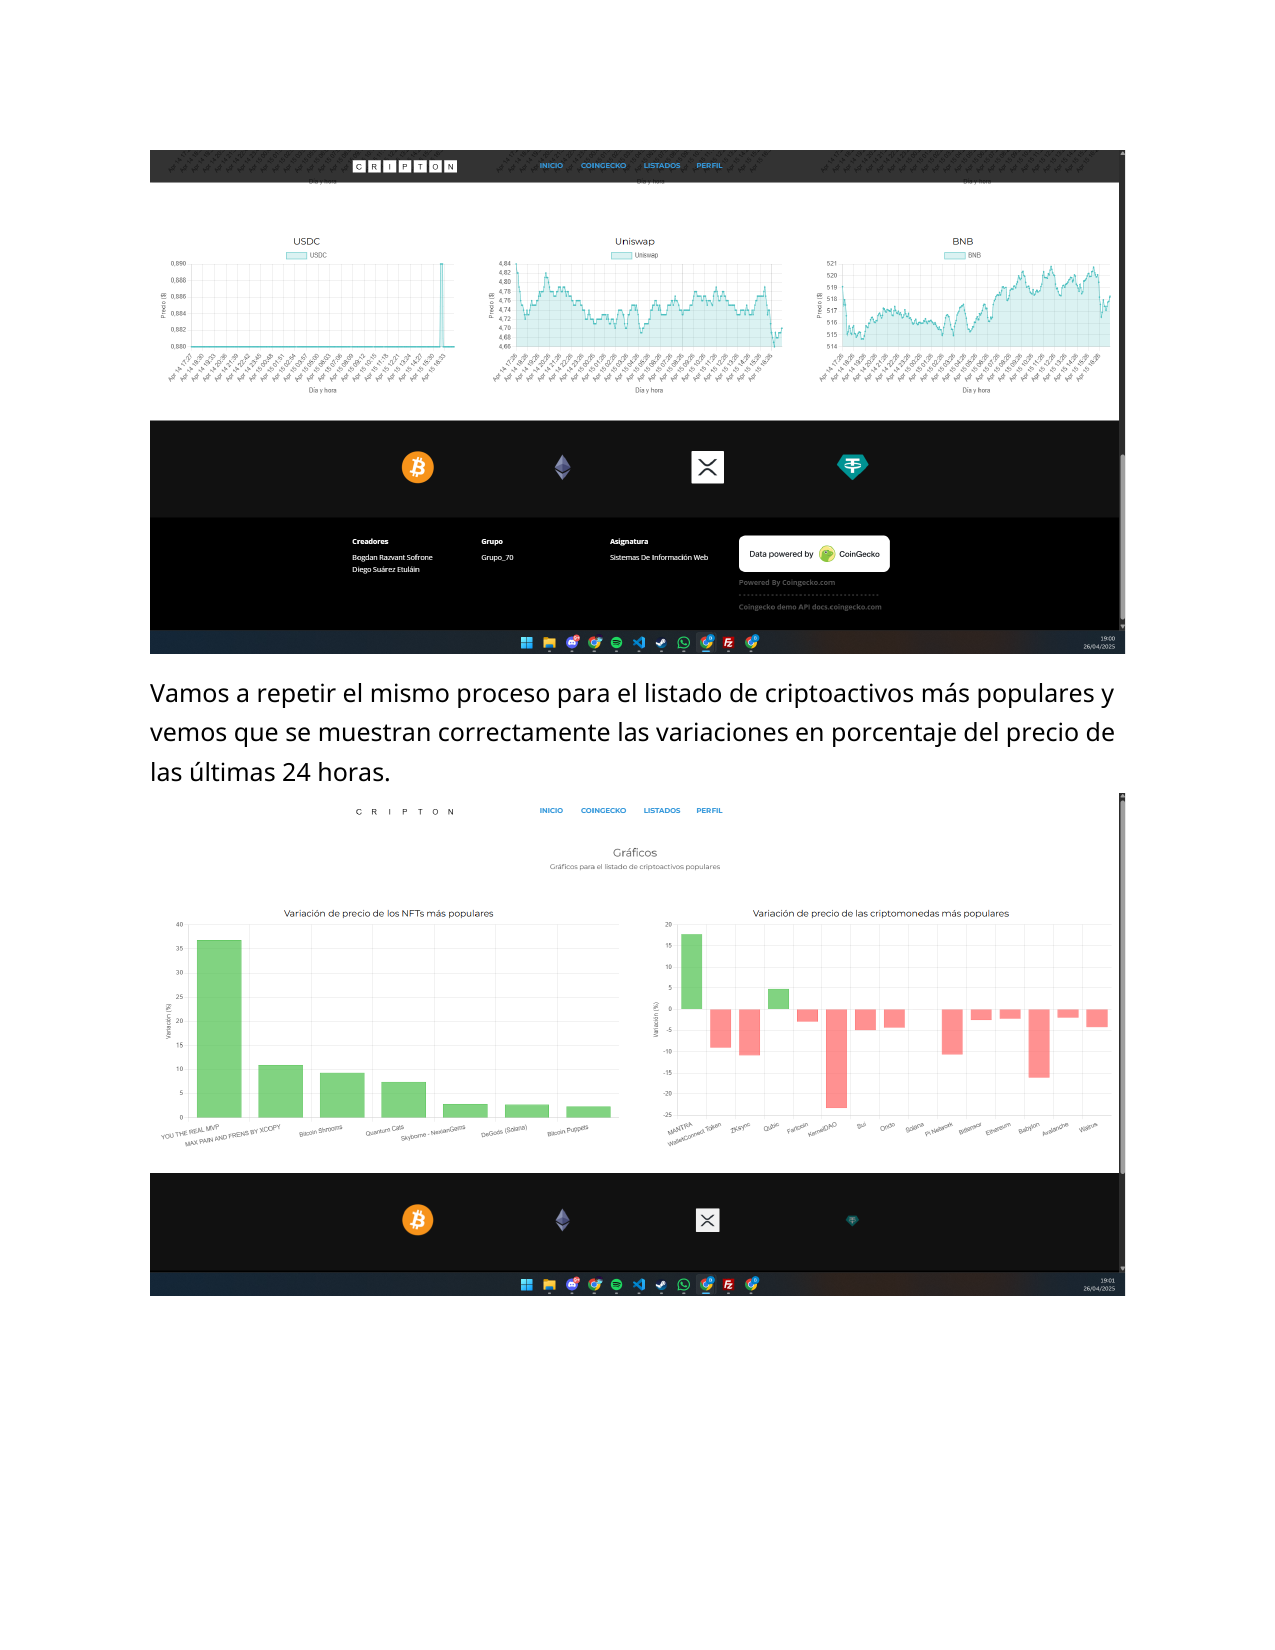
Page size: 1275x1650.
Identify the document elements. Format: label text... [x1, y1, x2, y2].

text Vamos a repetir el mismo proceso para el listado de criptoactivos más populares y vemos que se muestran correctamente las variaciones en porcentaje del precio de las últimas 24 horas. [150, 675, 1125, 793]
